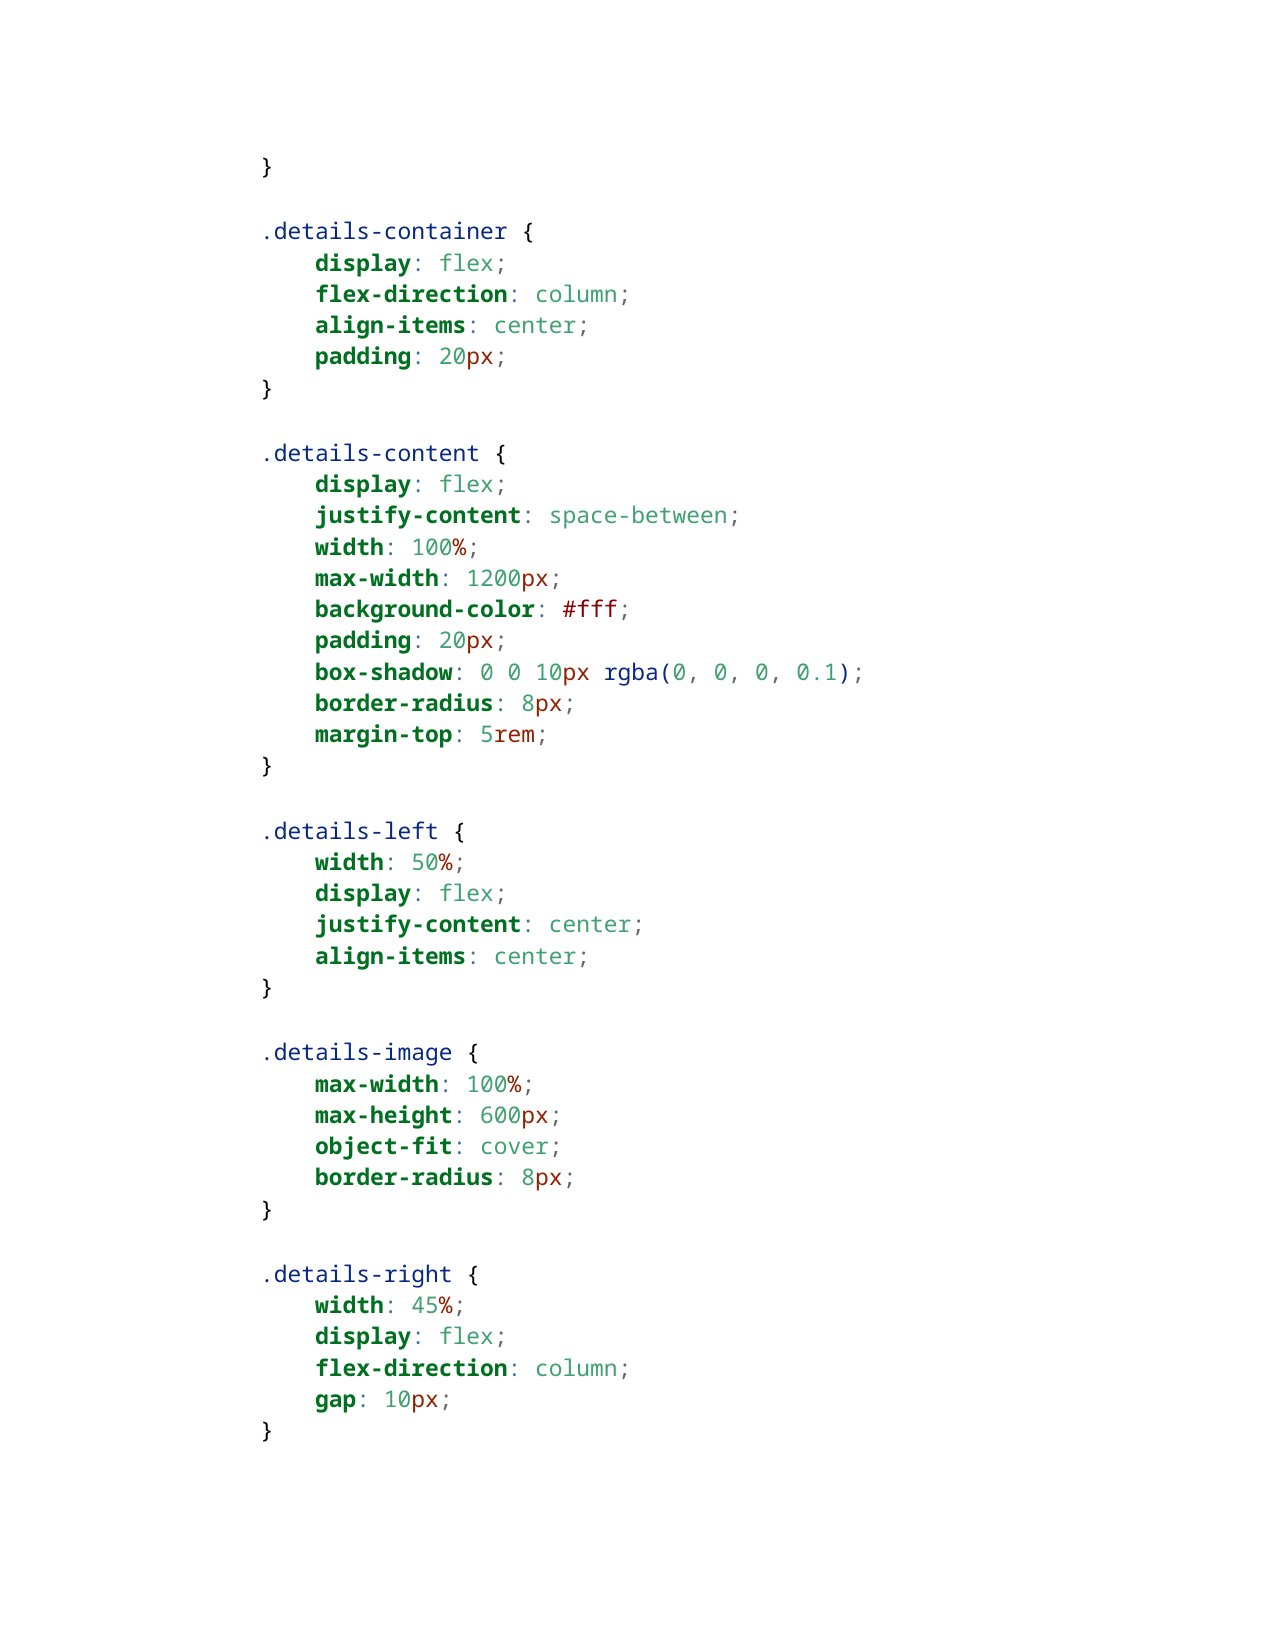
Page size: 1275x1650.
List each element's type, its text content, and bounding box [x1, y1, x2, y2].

text } .details-container { display: flex; flex-direction: column; align-items: center; padding: 20px; } .details-content { display: flex; justify-content: space-between; width: 100%; max-width: 1200px; background-color: #fff; padding: 20px; box-shadow: 0 0 10px rgba(0, 0, 0, 0.1); border-radius: 8px; margin-top: 5rem; } .details-left { width: 50%; display: flex; justify-content: center; align-items: center; } .details-image { max-width: 100%; max-height: 600px; object-fit: cover; border-radius: 8px; } .details-right { width: 45%; display: flex; flex-direction: column; gap: 10px; } [150, 150, 1125, 1479]
